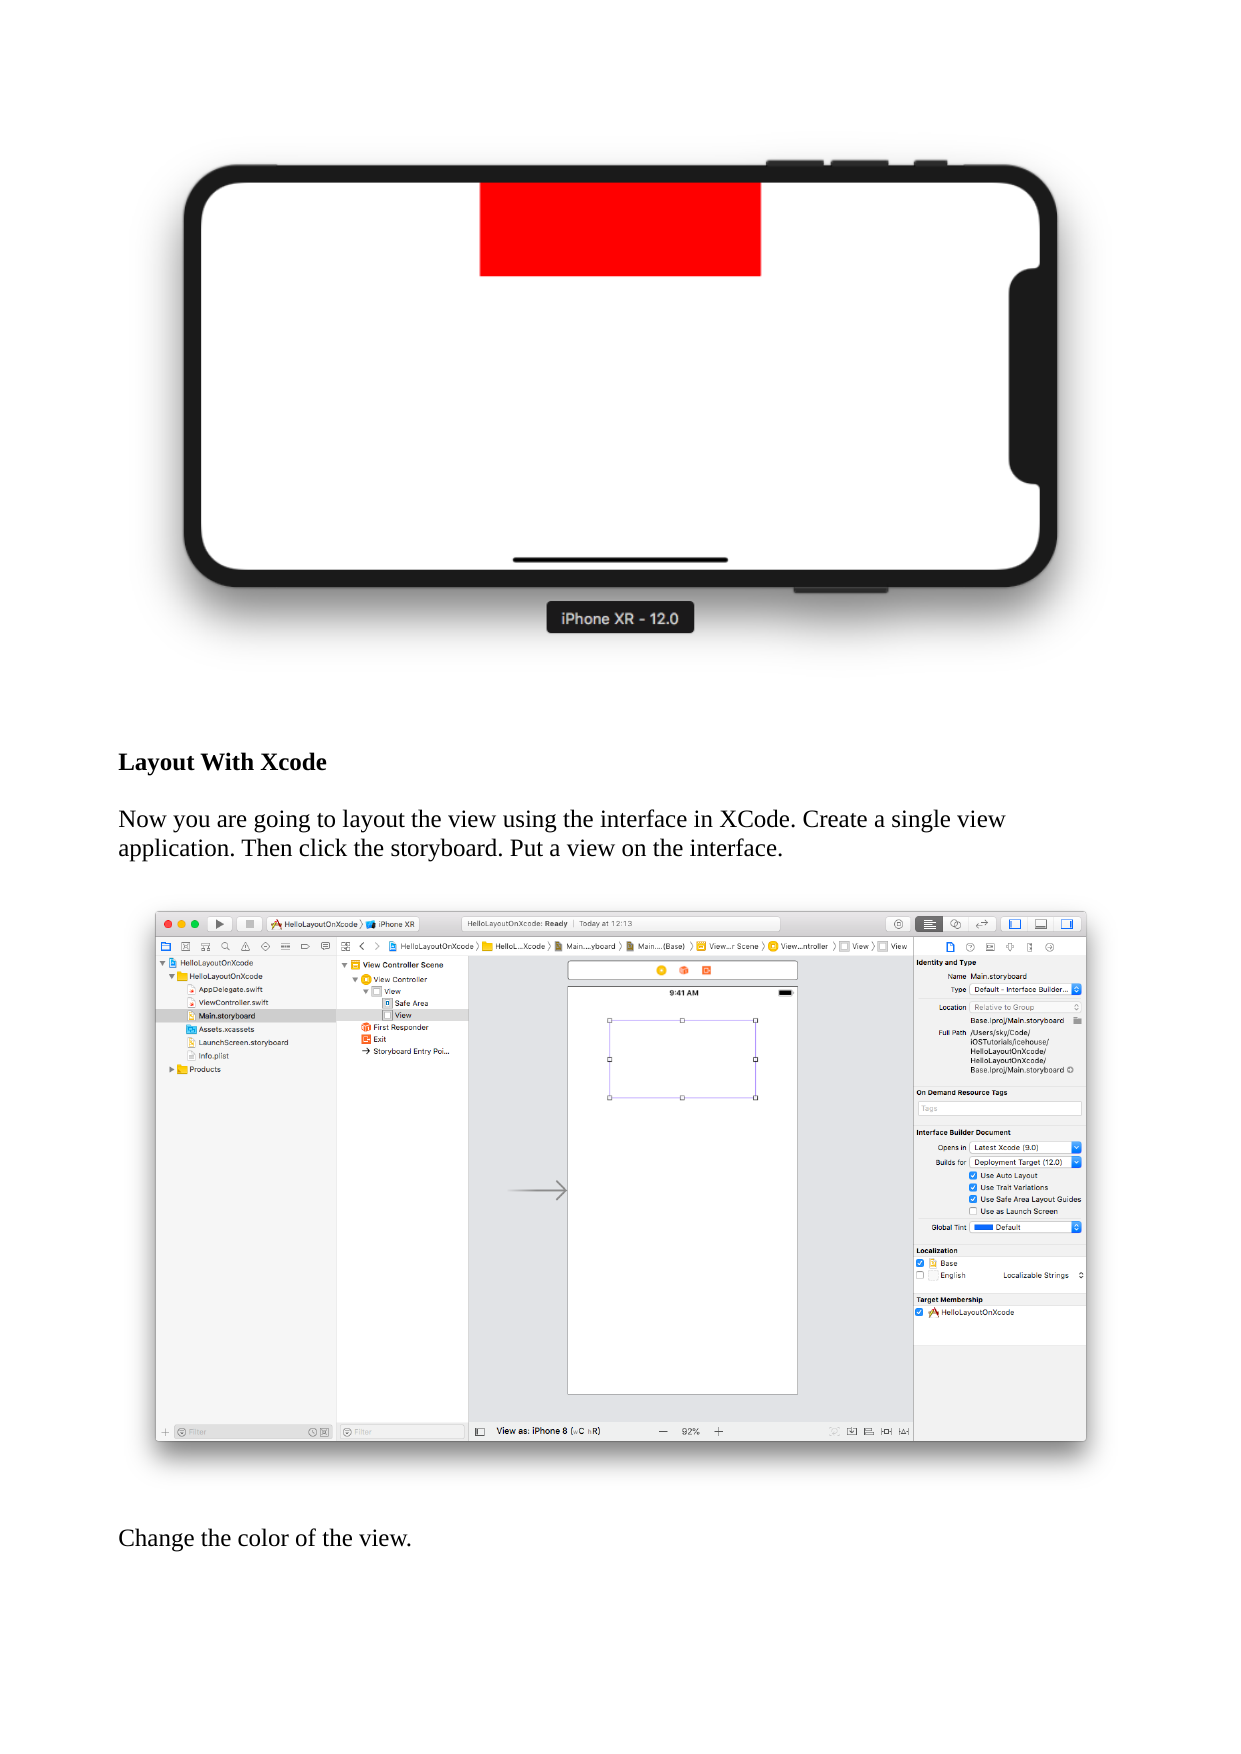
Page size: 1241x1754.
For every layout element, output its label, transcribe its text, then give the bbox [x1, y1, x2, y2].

picture [118, 890, 1123, 1494]
picture [118, 118, 1123, 690]
text Layout With Xcode [118, 747, 1122, 776]
text Now you are going to layout the view using the interface in XCode. Create a single view application. Then click the storyboard. Put a view on the interface. [118, 804, 1122, 862]
text Change the color of the view. [118, 1523, 1122, 1552]
